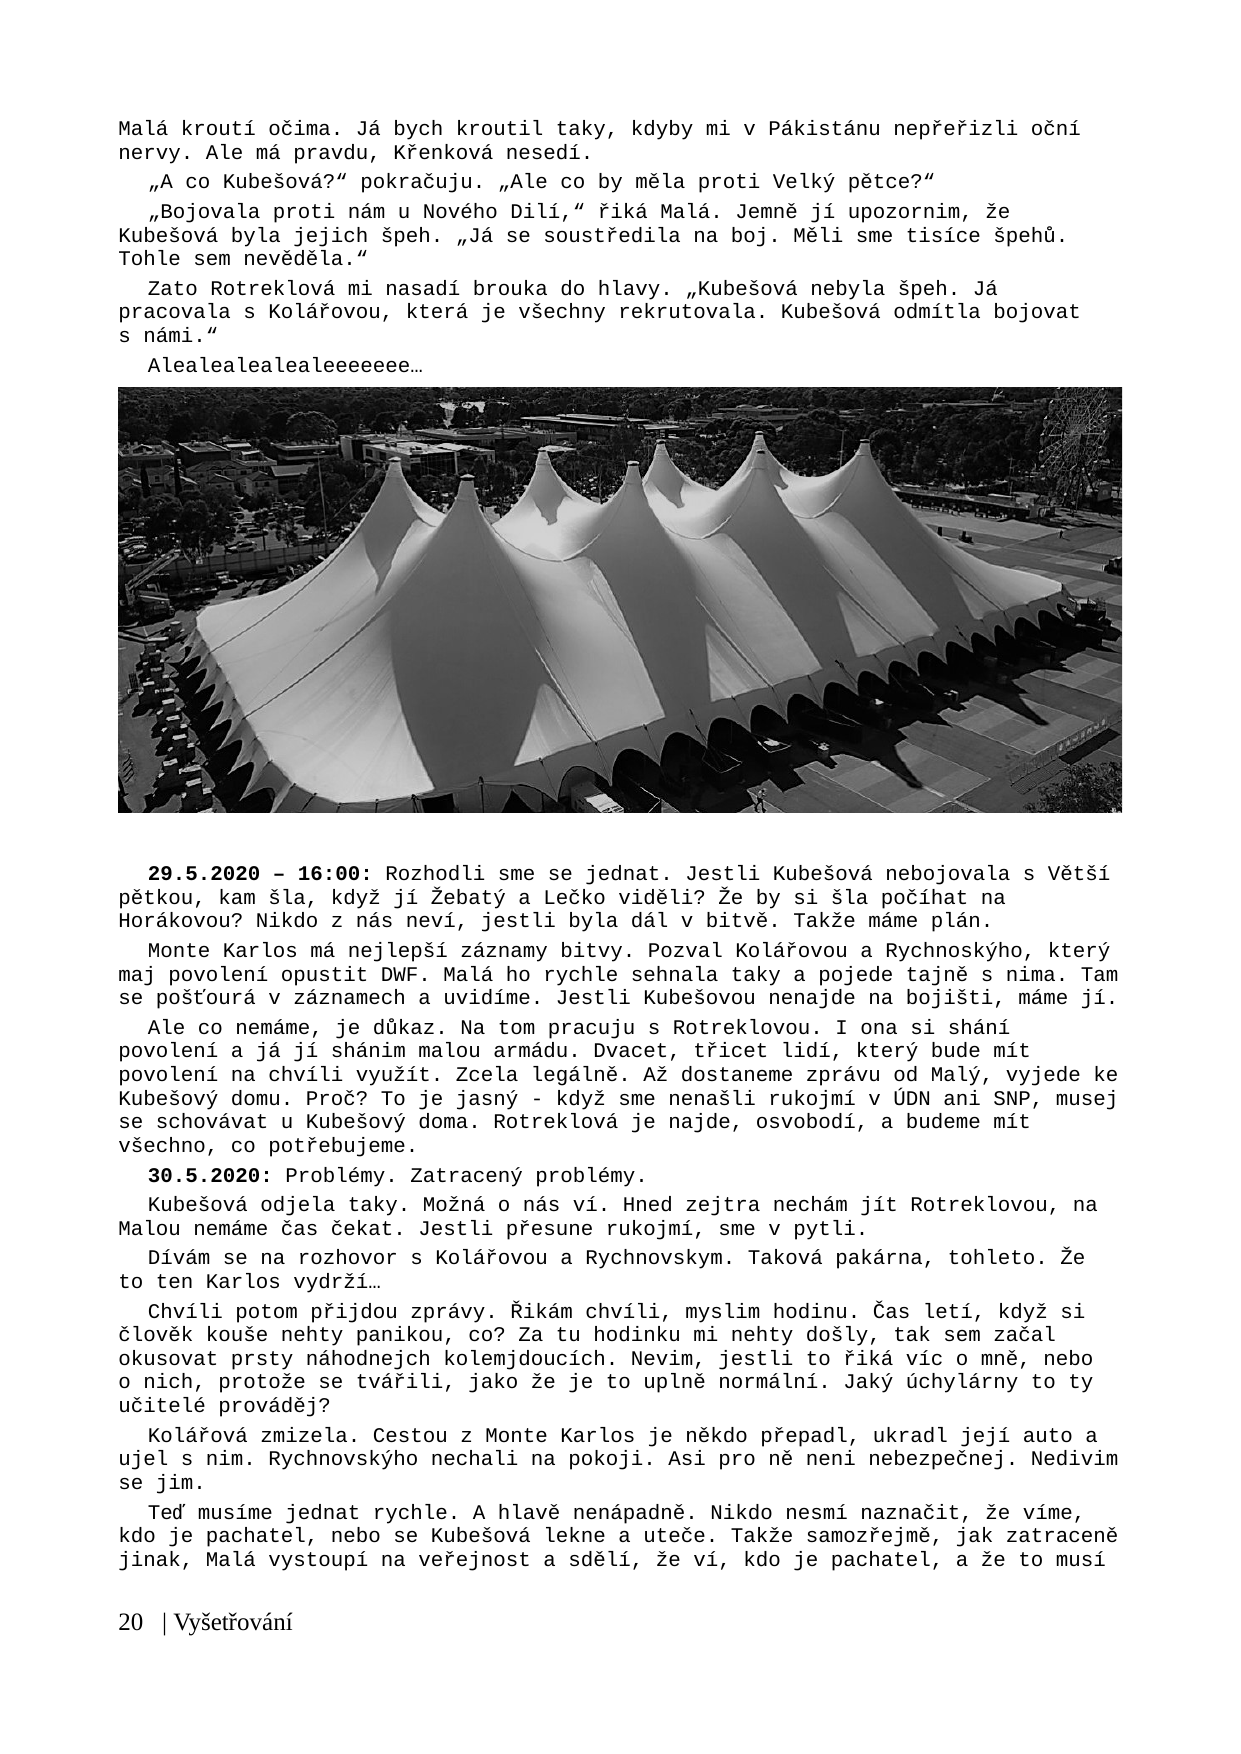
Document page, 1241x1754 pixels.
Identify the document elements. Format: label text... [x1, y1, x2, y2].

text Zato Rotreklová mi nasadí brouka do hlavy. „Kubešová nebyla špeh. Já pracovala s Kolářovou, která je všechny rekrutovala. Kubešová odmítla bojovat s námi.“ [118, 278, 1122, 349]
text Ale co nemáme, je důkaz. Na tom pracuju s Rotreklovou. I ona si shání povolení a já jí shánim malou armádu. Dvacet, třicet lidí, který bude mít povolení na chvíli využít. Zcela legálně. Až dostaneme zprávu od Malý, vyjede ke Kubešový domu. Proč? To je jasný - když sme nenašli rukojmí v ÚDN ani SNP, musej se schovávat u Kubešový doma. Rotreklová je najde, osvobodí, a budeme mít všechno, co potřebujeme. [118, 1017, 1122, 1159]
text 29.5.2020 – 16:00: Rozhodli sme se jednat. Jestli Kubešová nebojovala s Větší pětkou, kam šla, když jí Žebatý a Lečko viděli? Že by si šla počíhat na Horákovou? Nikdo z nás neví, jestli byla dál v bitvě. Takže máme plán. [118, 807, 1122, 934]
text „Bojovala proti nám u Nového Dilí,“ řiká Malá. Jemně jí upozornim, že Kubešová byla jejich špeh. „Já se soustředila na boj. Měli sme tisíce špehů. Tohle sem nevěděla.“ [118, 201, 1122, 272]
text Kubešová odjela taky. Možná o nás ví. Hned zejtra nechám jít Rotreklovou, na Malou nemáme čas čekat. Jestli přesune rukojmí, sme v pytli. [118, 1194, 1122, 1241]
text Monte Karlos má nejlepší záznamy bitvy. Pozval Kolářovou a Rychnoskýho, který maj povolení opustit DWF. Malá ho rychle sehnala taky a pojede tajně s nima. Tam se pošťourá v záznamech a uvidíme. Jestli Kubešovou nenajde na bojišti, máme jí. [118, 940, 1122, 1011]
text Malá kroutí očima. Já bych kroutil taky, kdyby mi v Pákistánu nepřeřizli oční nervy. Ale má pravdu, Křenková nesedí. [118, 118, 1122, 165]
text 30.5.2020: Problémy. Zatracený problémy. [118, 1164, 1122, 1188]
text Chvíli potom přijdou zprávy. Řikám chvíli, myslim hodinu. Čas letí, když si člověk kouše nehty panikou, co? Za tu hodinku mi nehty došly, tak sem začal okusovat prsty náhodnejch kolemjdoucích. Nevim, jestli to řiká víc o mně, nebo o nich, protože se tvářili, jako že je to uplně normální. Jaký úchylárny to ty učitelé prováděj? [118, 1301, 1122, 1419]
picture [118, 387, 1123, 807]
text Kolářová zmizela. Cestou z Monte Karlos je někdo přepadl, ukradl její auto a ujel s nim. Rychnovskýho nechali na pokoji. Asi pro ně neni nebezpečnej. Nedivim se jim. [118, 1425, 1122, 1496]
text Alealealealealeeeeeee… [118, 355, 1122, 378]
text „A co Kubešová?“ pokračuju. „Ale co by měla proti Velký pětce?“ [118, 171, 1122, 195]
text Teď musíme jednat rychle. A hlavě nenápadně. Nikdo nesmí naznačit, že víme, kdo je pachatel, nebo se Kubešová lekne a uteče. Takže samozřejmě, jak zatraceně jinak, Malá vystoupí na veřejnost a sdělí, že ví, kdo je pachatel, a že to musí [118, 1502, 1122, 1573]
text Dívám se na rozhovor s Kolářovou a Rychnovskym. Taková pakárna, tohleto. Že to ten Karlos vydrží… [118, 1247, 1122, 1295]
